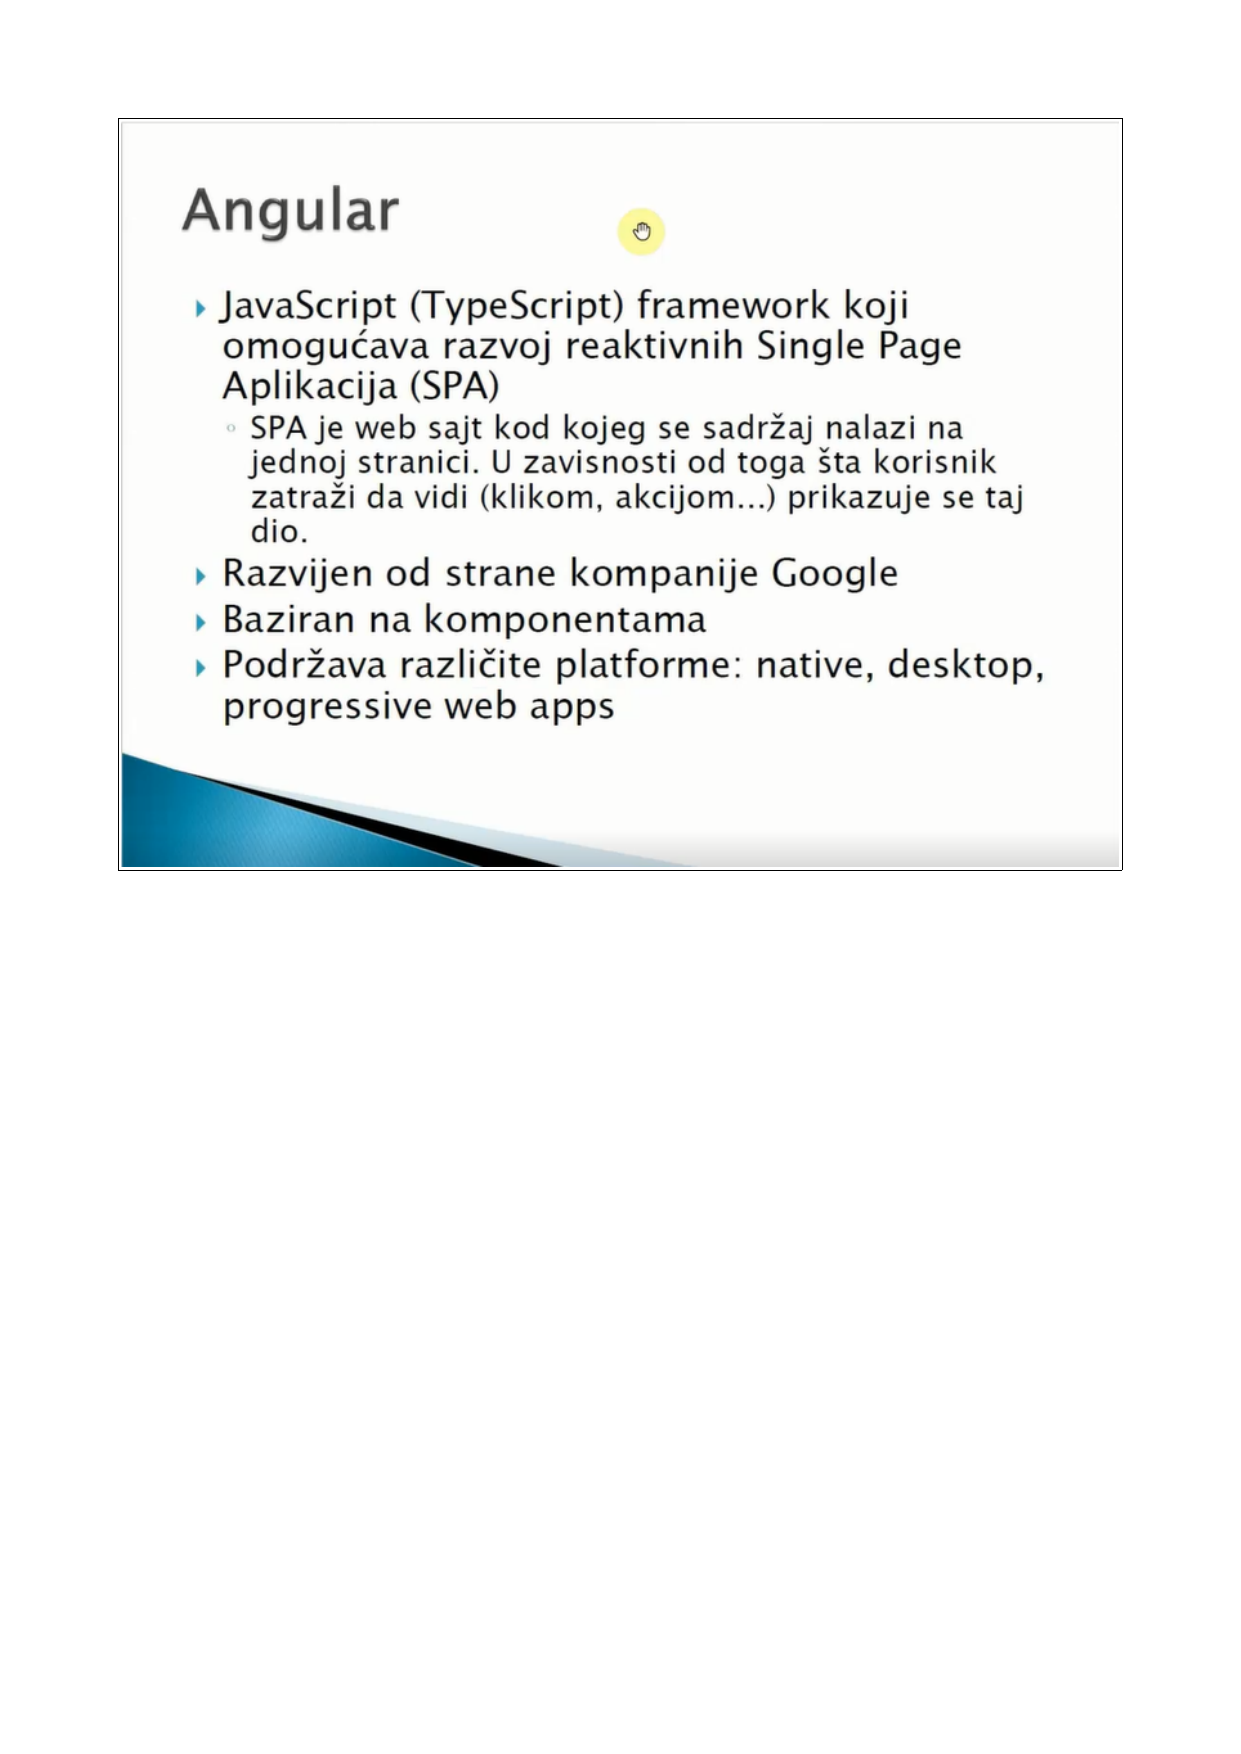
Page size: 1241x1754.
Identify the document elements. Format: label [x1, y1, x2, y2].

picture [121, 121, 1119, 867]
